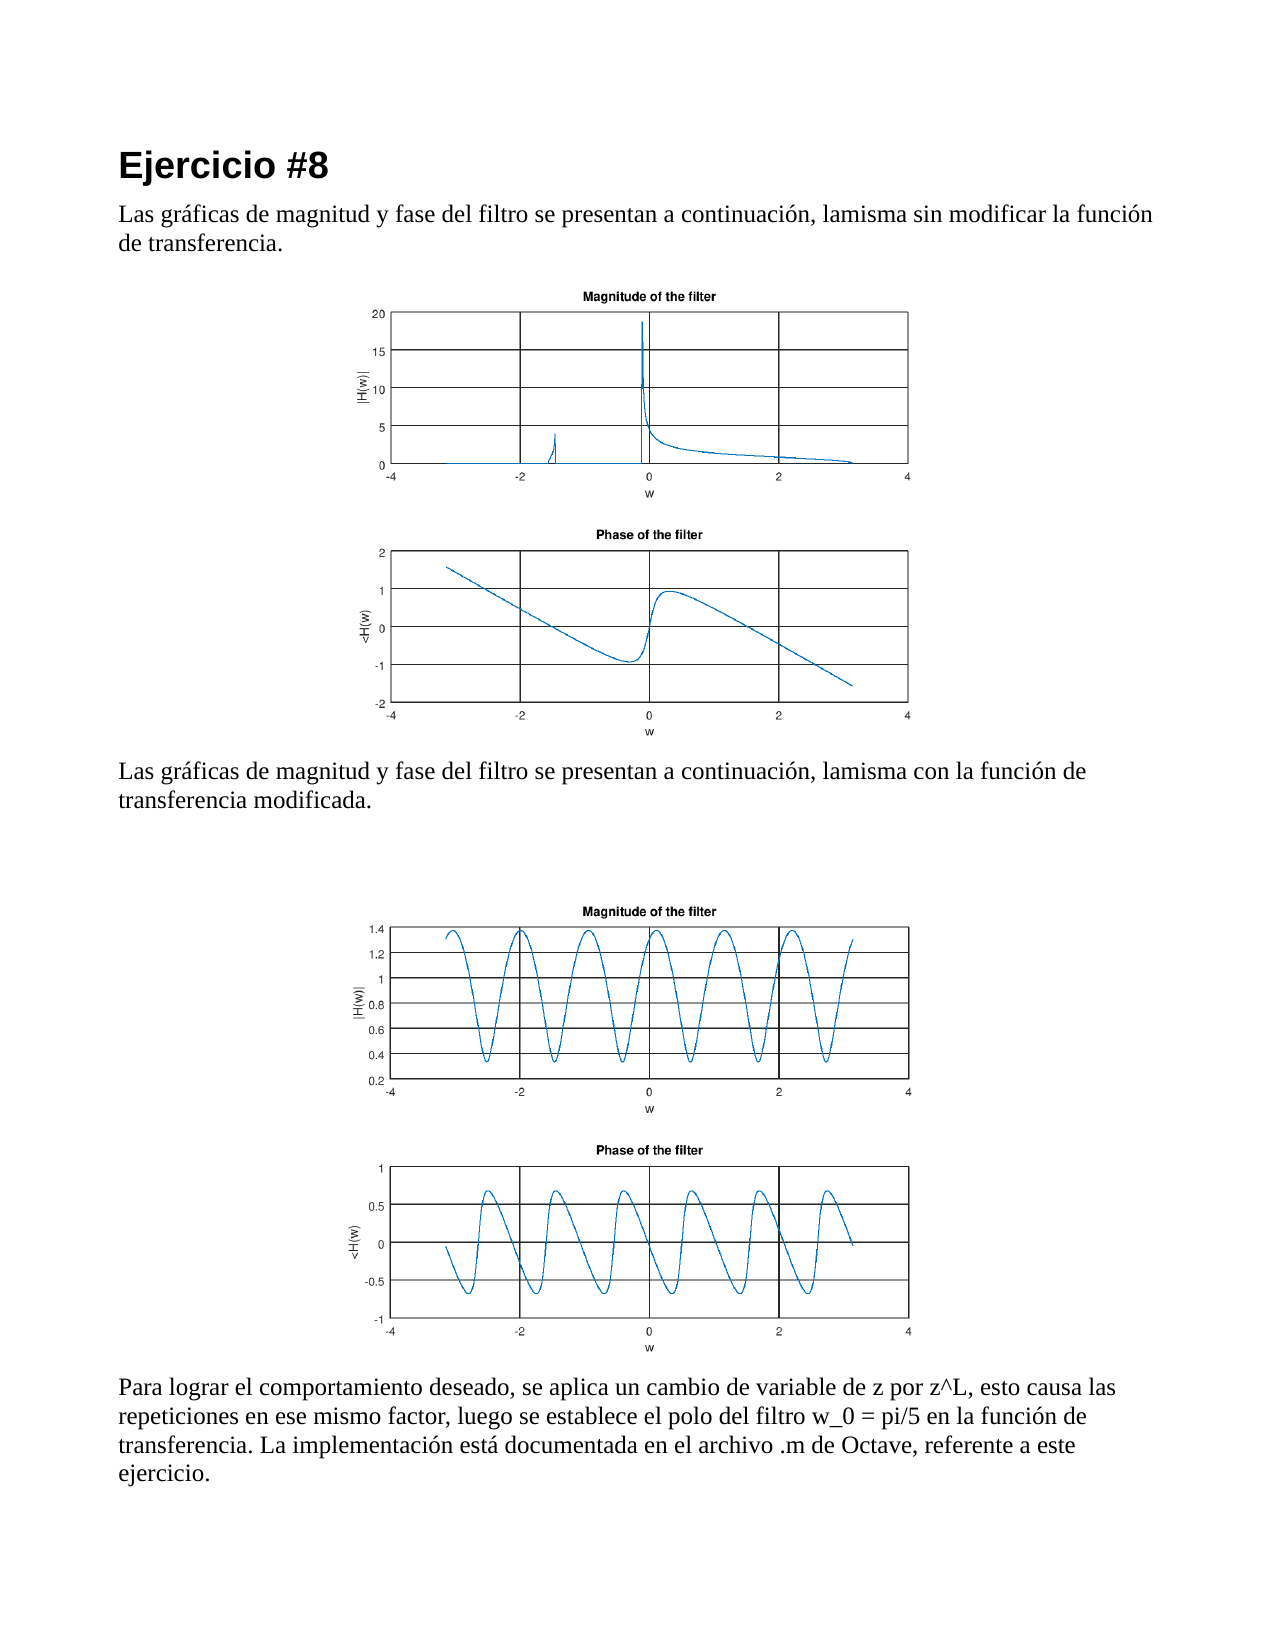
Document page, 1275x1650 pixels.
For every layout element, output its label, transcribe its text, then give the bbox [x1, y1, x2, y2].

picture [304, 256, 971, 757]
text Para lograr el comportamiento deseado, se aplica un cambio de variable de z por z^L, esto causa las repeticiones en ese mismo factor, luego se establece el polo del filtro w_0 = pi/5 en la función de transferencia. La implementación está documentada en el archivo .m de Octave, referente a este ejercicio. [118, 1372, 1157, 1487]
subtitle Ejercicio #8 [118, 143, 1157, 187]
text Las gráficas de magnitud y fase del filtro se presentan a continuación, lamisma sin modificar la función de transferencia. [118, 199, 1157, 257]
picture [303, 871, 972, 1373]
text Las gráficas de magnitud y fase del filtro se presentan a continuación, lamisma con la función de transferencia modificada. [118, 756, 1157, 814]
